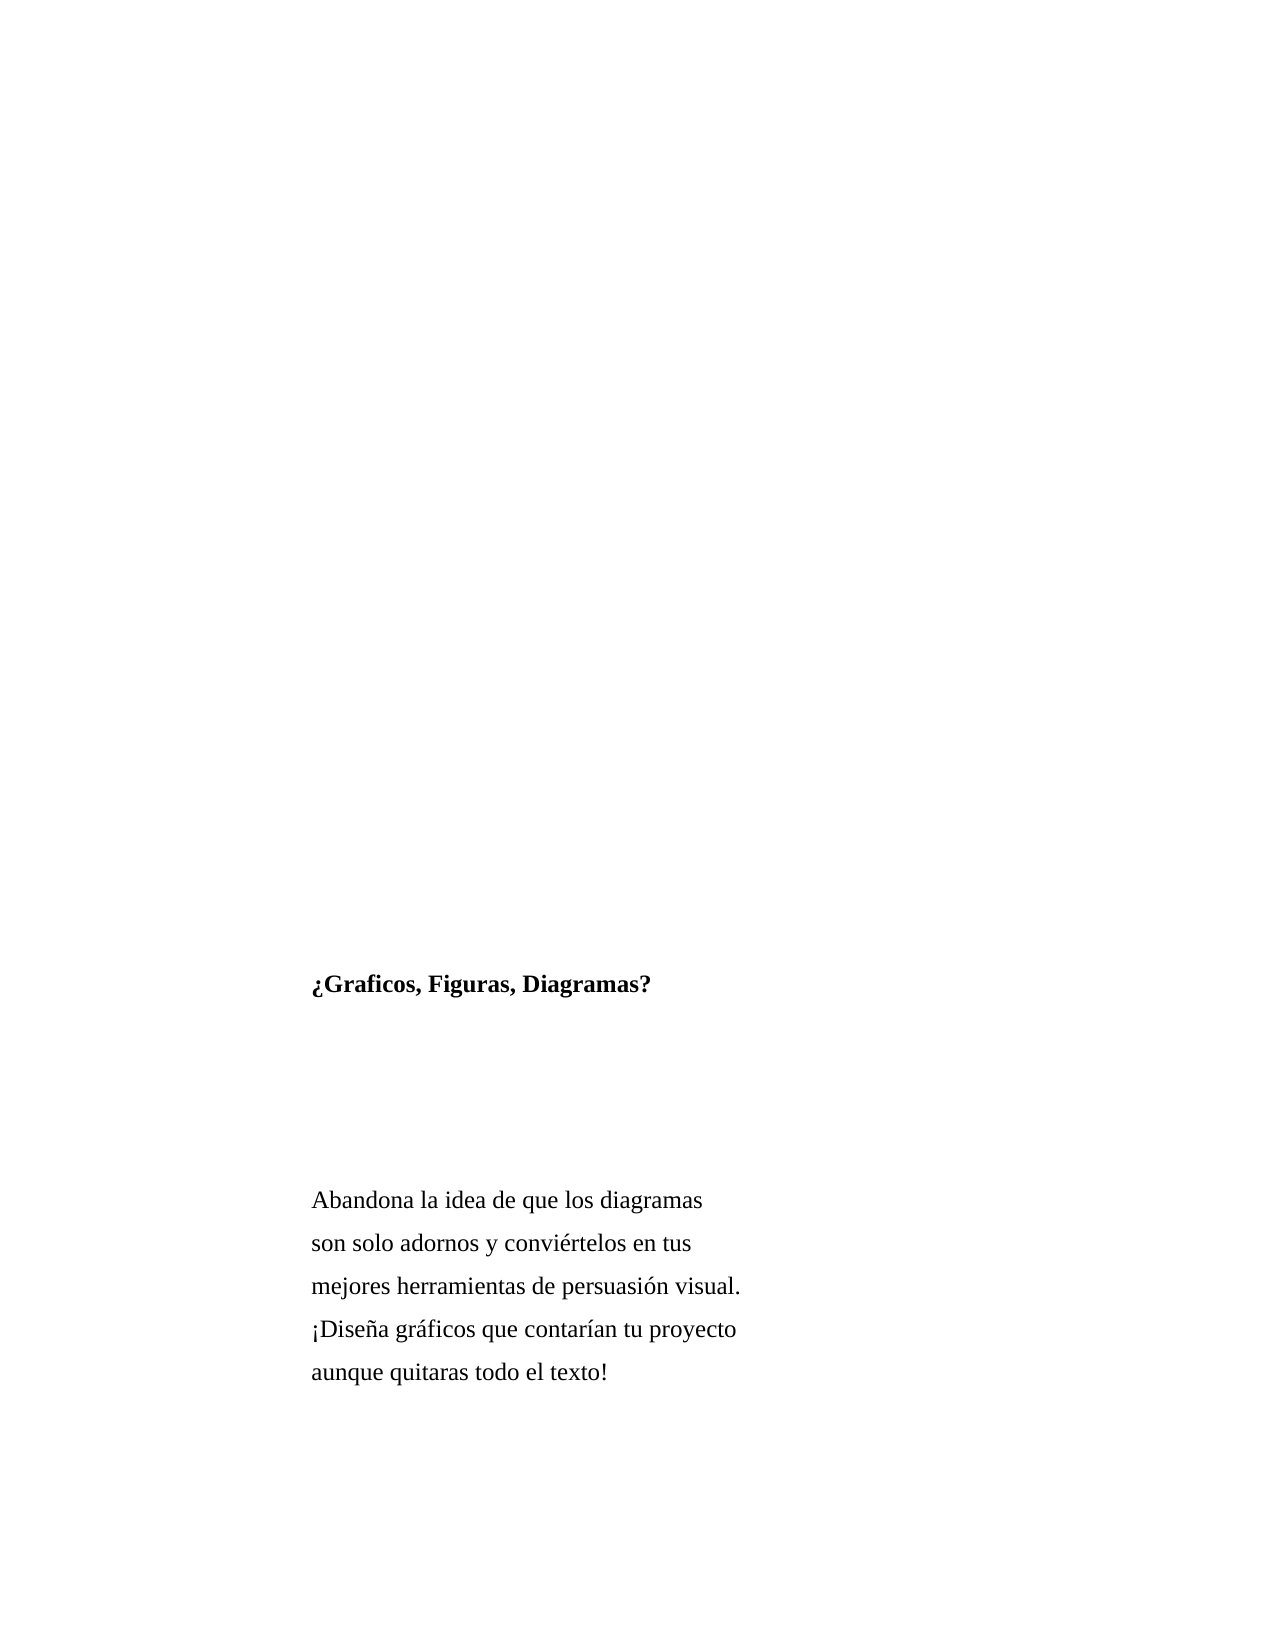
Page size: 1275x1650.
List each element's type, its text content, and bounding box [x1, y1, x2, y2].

text mejores herramientas de persuasión visual. [236, 1271, 1125, 1300]
text ¿Graficos, Figuras, Diagramas? [236, 969, 1125, 998]
text ¡Diseña gráficos que contarían tu proyecto [236, 1314, 1125, 1343]
text Abandona la idea de que los diagramas [236, 1185, 1125, 1214]
text aunque quitaras todo el texto! [236, 1357, 1125, 1386]
text son solo adornos y conviértelos en tus [236, 1228, 1125, 1257]
